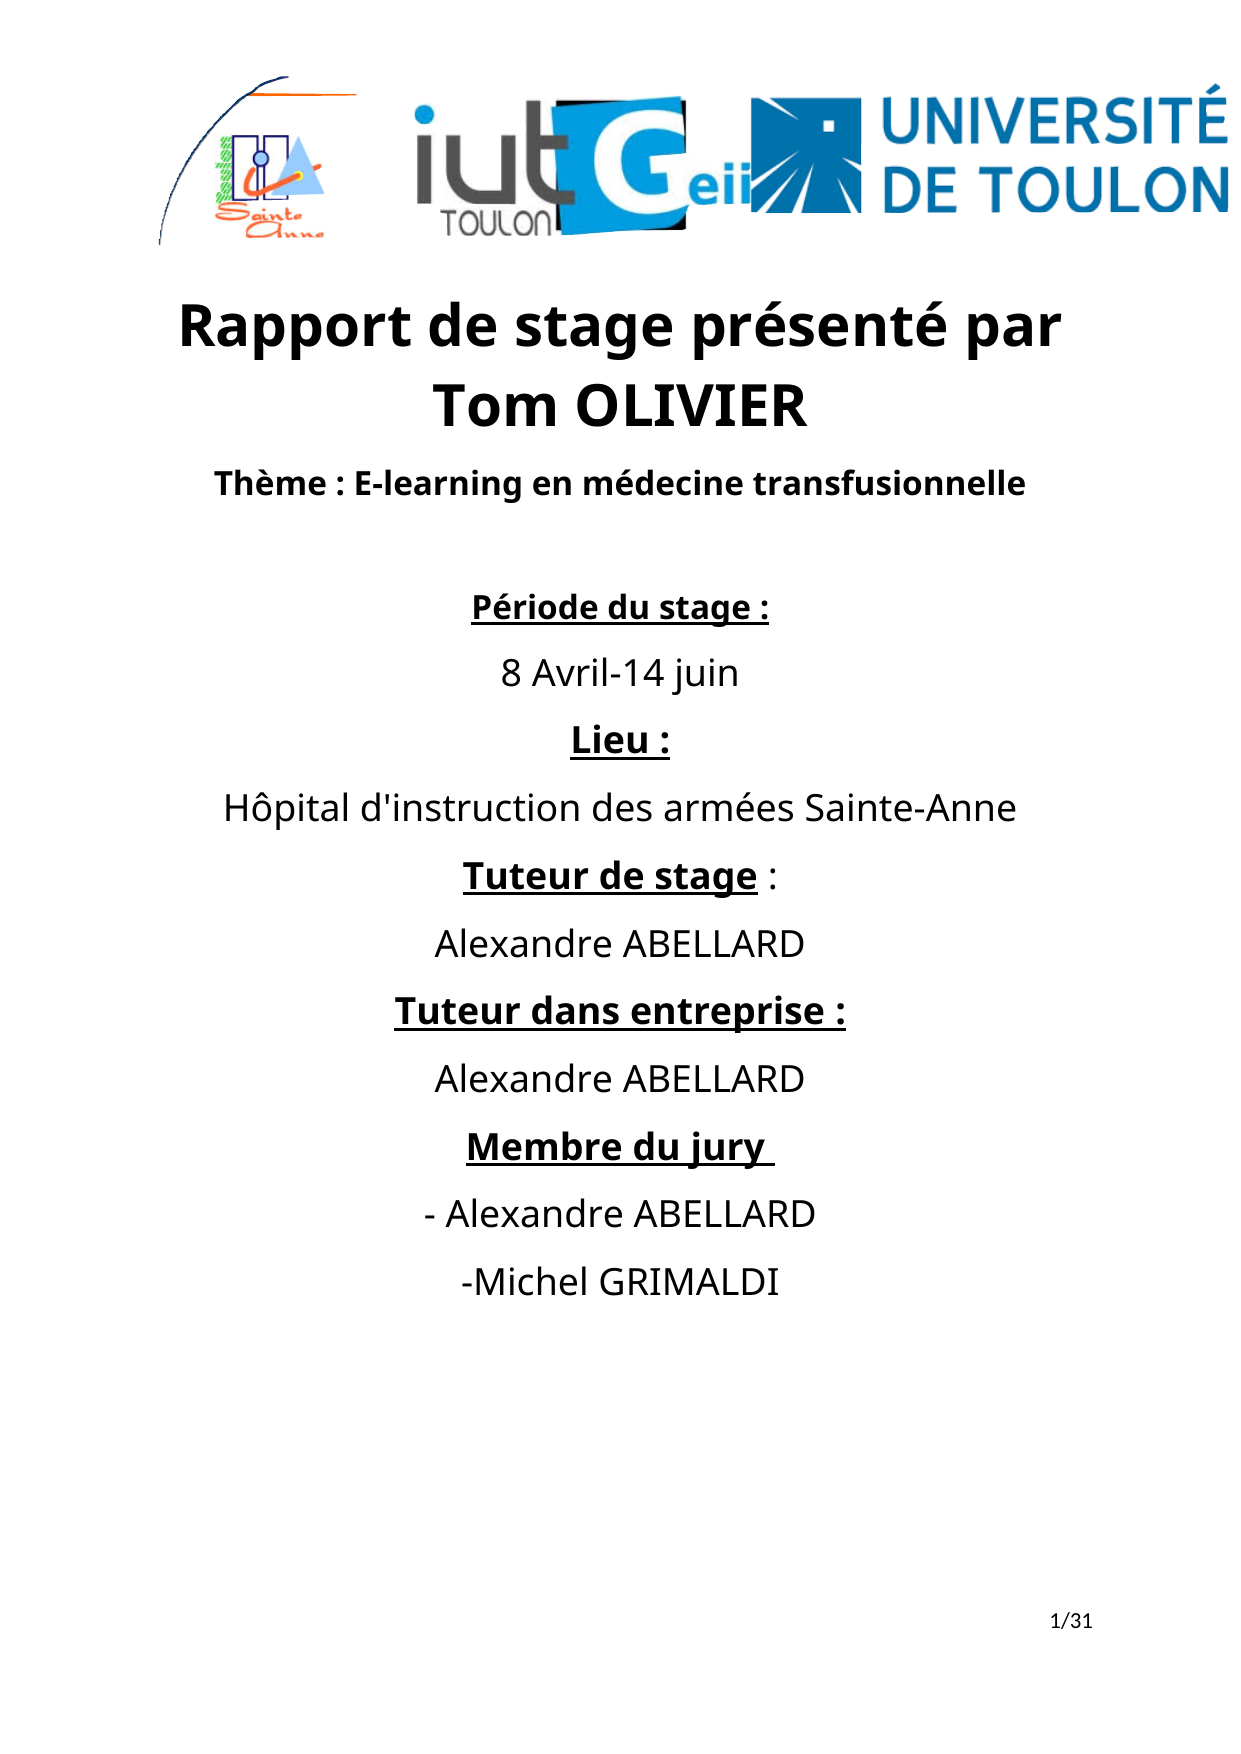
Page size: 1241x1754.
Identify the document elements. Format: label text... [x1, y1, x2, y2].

text Période du stage : [148, 584, 1093, 629]
text Membre du jury [148, 1120, 1093, 1171]
text - Alexandre ABELLARD [148, 1188, 1093, 1239]
text Hôpital d'instruction des armées Sainte-Anne [148, 781, 1093, 832]
text 8 Avril-14 juin [148, 646, 1093, 697]
text Rapport de stage présenté par Tom OLIVIER [148, 284, 1093, 443]
text Lieu : [148, 714, 1093, 765]
text Alexandre ABELLARD [148, 917, 1093, 968]
text Tuteur dans entreprise : [148, 984, 1093, 1036]
text Tuteur de stage : [148, 849, 1093, 900]
text -Michel GRIMALDI [148, 1255, 1093, 1306]
text Thème : E-learning en médecine transfusionnelle [148, 460, 1093, 505]
text Alexandre ABELLARD [148, 1052, 1093, 1103]
